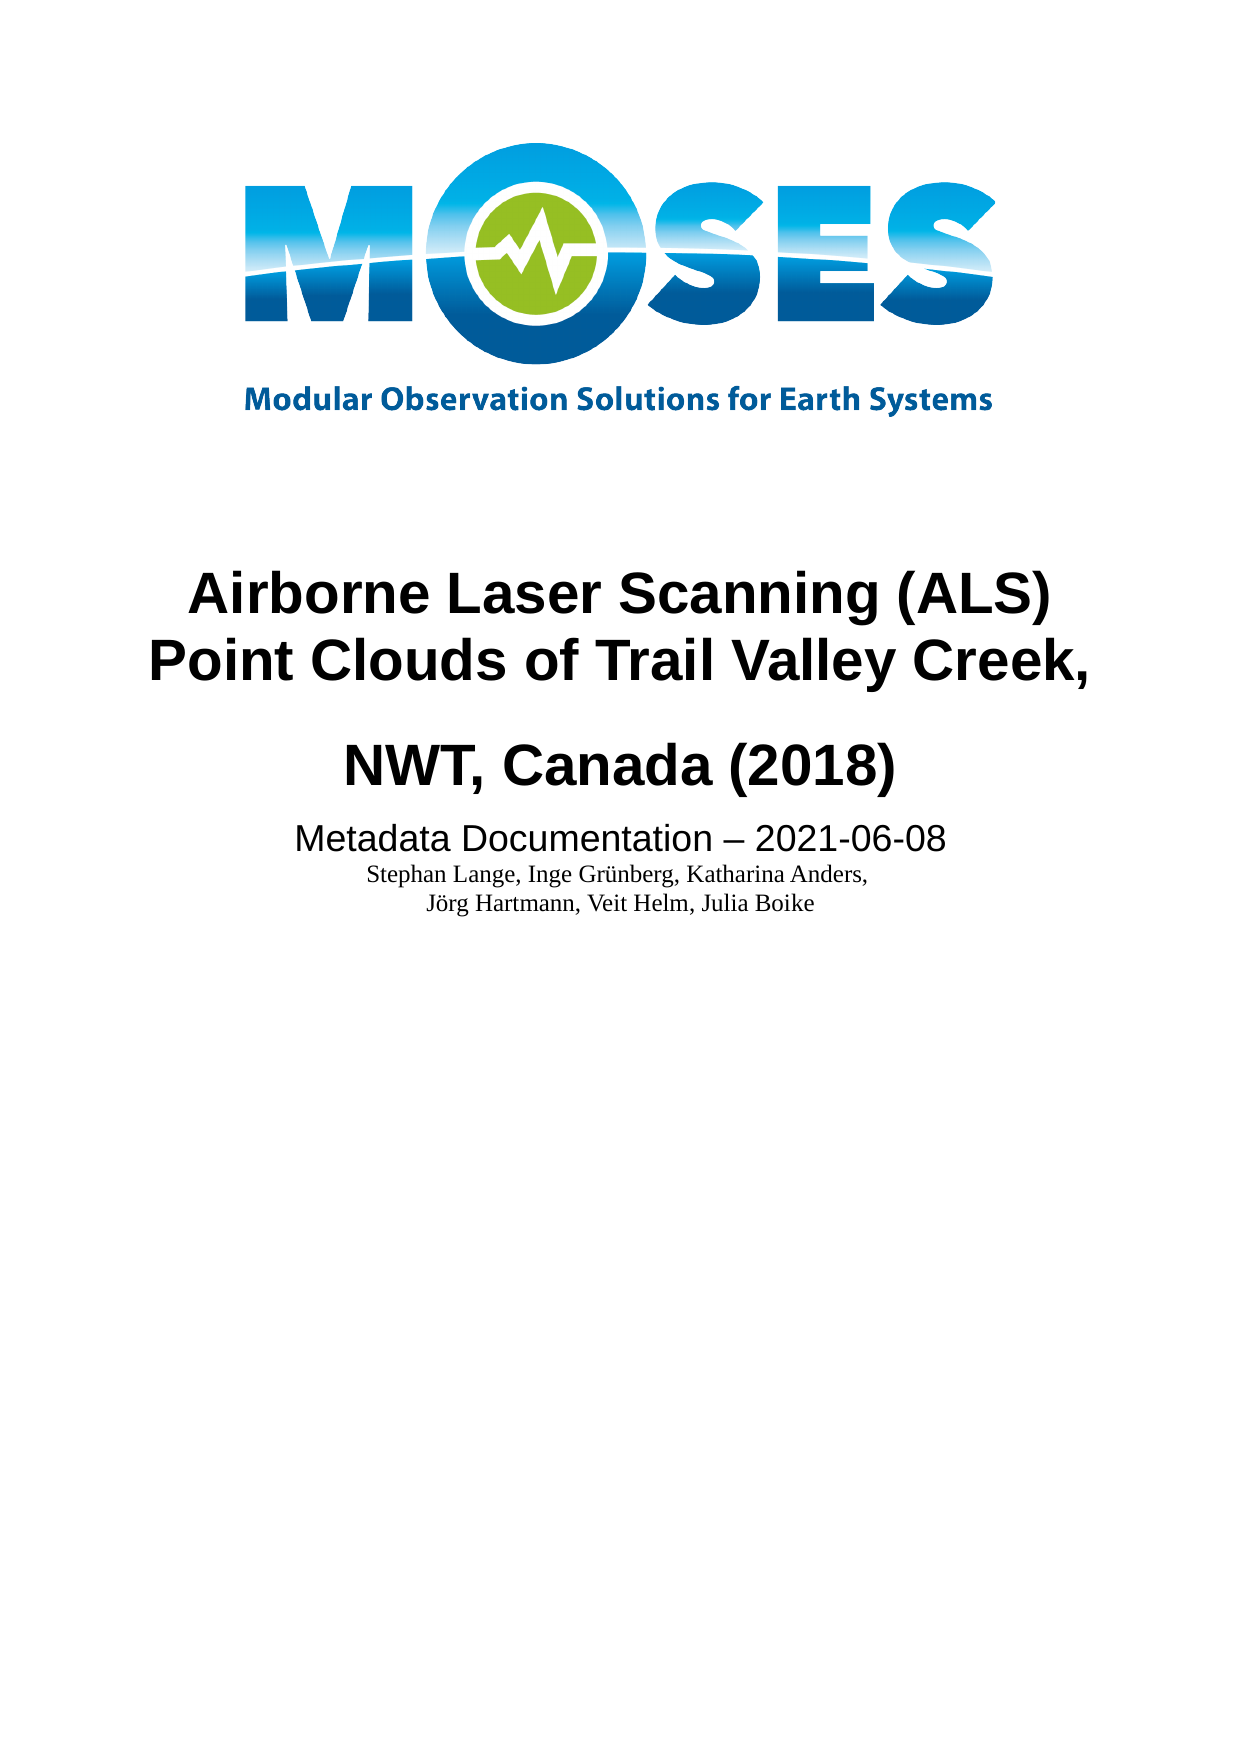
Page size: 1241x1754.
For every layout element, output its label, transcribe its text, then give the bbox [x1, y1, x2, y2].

text Jörg Hartmann, Veit Helm, Julia Boike [118, 888, 1122, 917]
subtitle Metadata Documentation – 2021-06-08 [118, 816, 1122, 859]
picture [245, 143, 996, 417]
title NWT, Canada (2018) [118, 730, 1122, 797]
text Stephan Lange, Inge Grünberg, Katharina Anders, [118, 859, 1122, 888]
title Airborne Laser Scanning (ALS) Point Clouds of Trail Valley Creek, [118, 559, 1122, 693]
